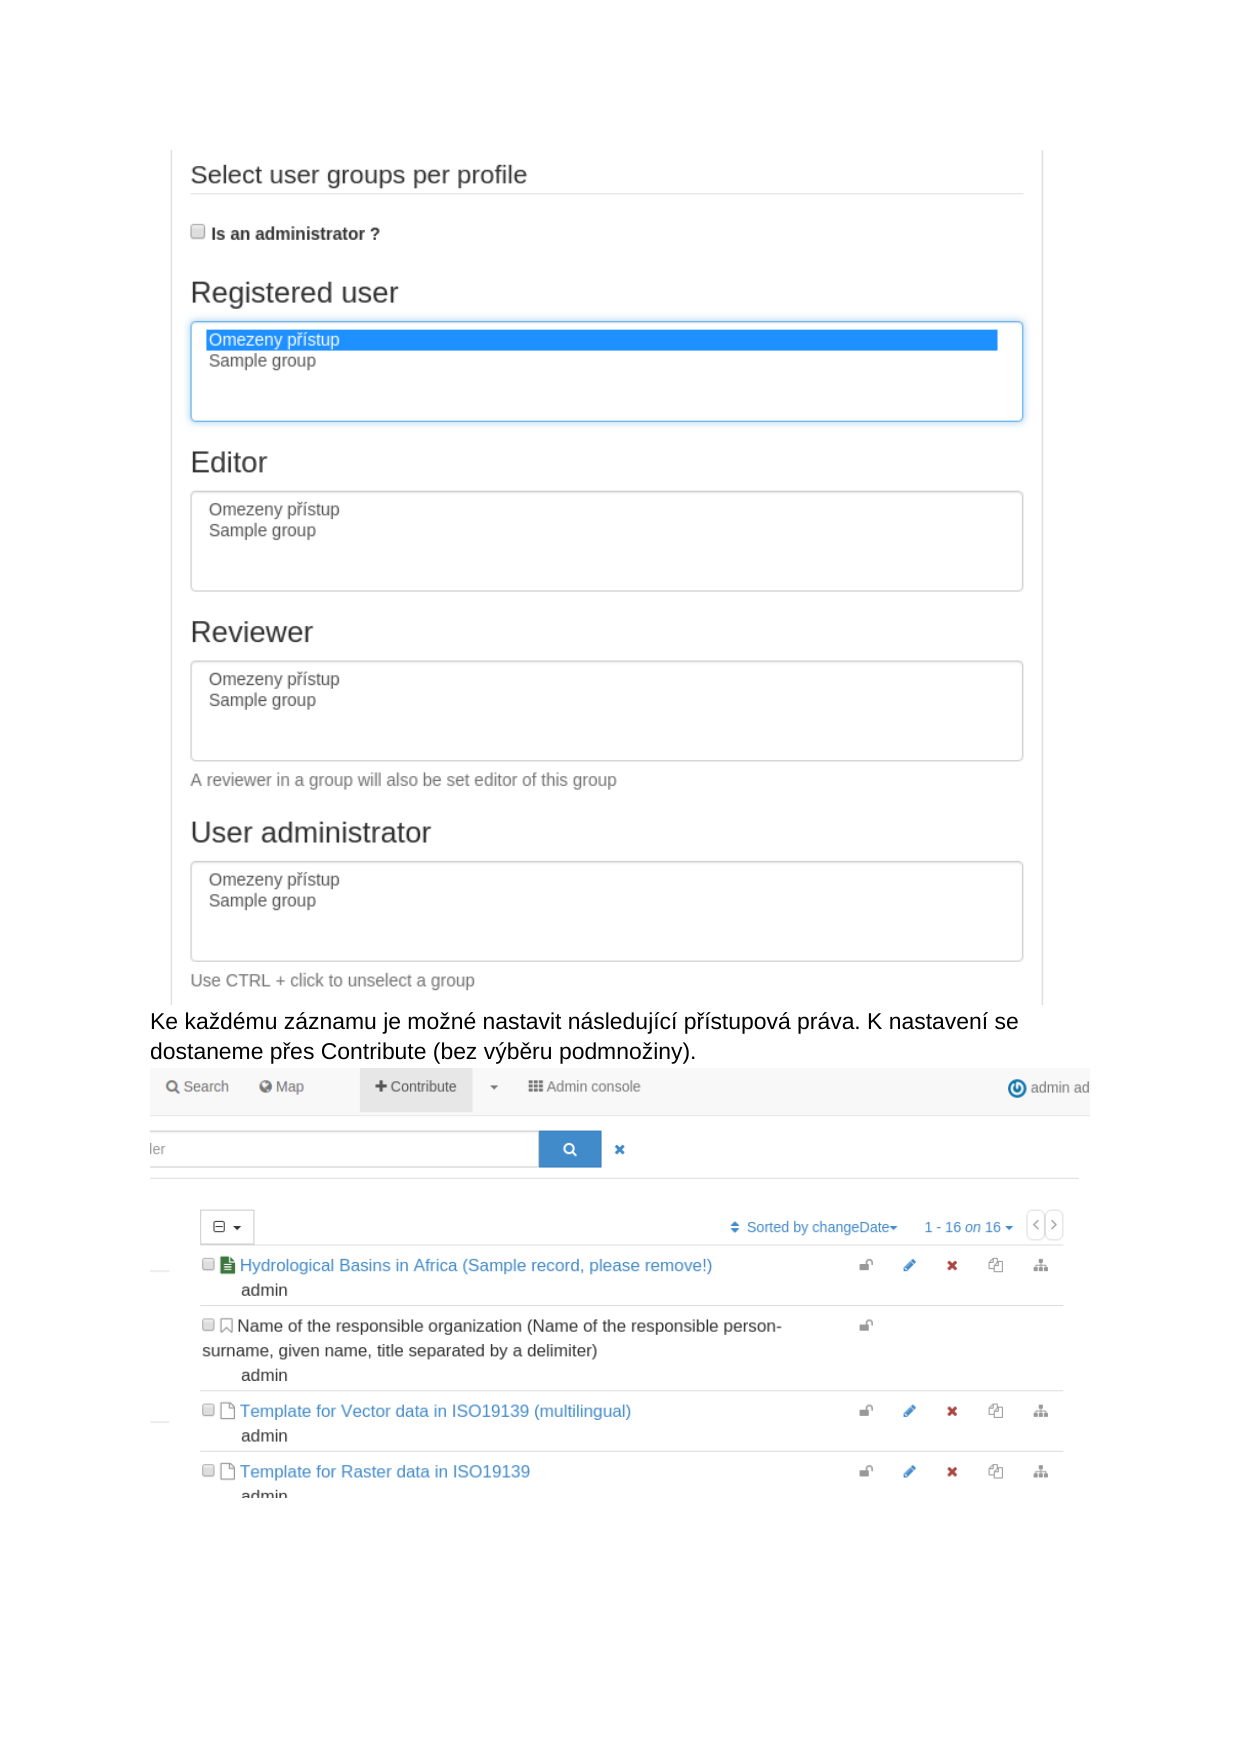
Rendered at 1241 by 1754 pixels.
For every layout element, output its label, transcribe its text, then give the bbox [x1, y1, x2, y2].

picture [150, 150, 1091, 1005]
picture [150, 1068, 1091, 1498]
text Ke každému záznamu je možné nastavit následující přístupová práva. K nastavení se dostaneme přes Contribute (bez výběru podmnožiny). [150, 1008, 1090, 1064]
